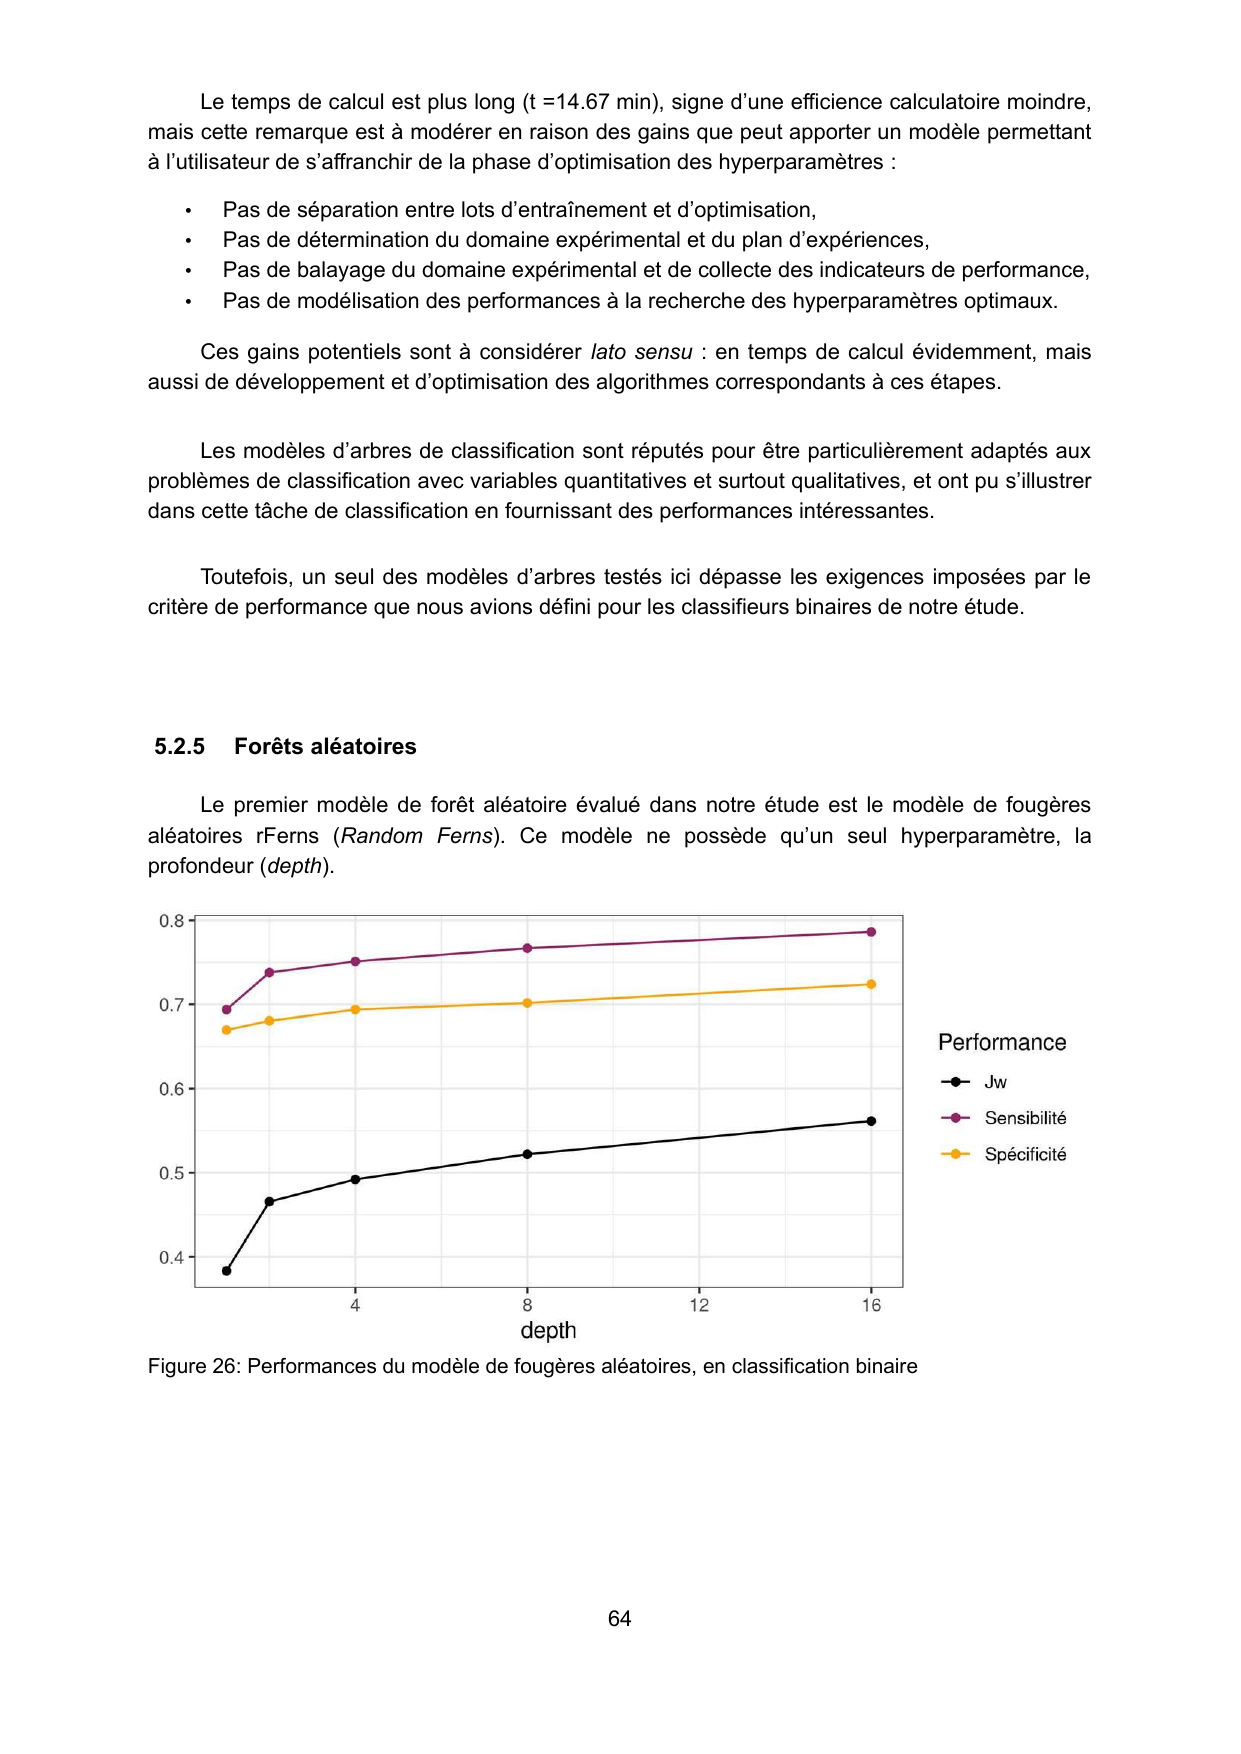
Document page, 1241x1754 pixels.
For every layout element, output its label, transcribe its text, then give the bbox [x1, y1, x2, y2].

text Les modèles d’arbres de classification sont réputés pour être particulièrement adaptés aux problèmes de classification avec variables quantitatives et surtout qualitatives, et ont pu s’illustrer dans cette tâche de classification en fournissant des performances intéressantes. [148, 437, 1093, 523]
list Pas de séparation entre lots d’entraînement et d’optimisation, [185, 197, 1093, 222]
text Ces gains potentiels sont à considérer lato sensu : en temps de calcul évidemment, mais aussi de développement et d’optimisation des algorithmes correspondants à ces étapes. [148, 338, 1093, 394]
text Le premier modèle de forêt aléatoire évalué dans notre étude est le modèle de fougères aléatoires rFerns (Random Ferns). Ce modèle ne possède qu’un seul hyperparamètre, la profondeur (depth). [148, 792, 1093, 878]
text Figure 26: Performances du modèle de fougères aléatoires, en classification binaire [148, 1354, 1093, 1378]
picture [147, 903, 1093, 1354]
list Pas de détermination du domaine expérimental et du plan d’expériences, [185, 227, 1093, 252]
list Pas de modélisation des performances à la recherche des hyperparamètres optimaux. [185, 288, 1093, 313]
list Pas de balayage du domaine expérimental et de collecte des indicateurs de performance, [185, 257, 1093, 283]
text Toutefois, un seul des modèles d’arbres testés ici dépasse les exigences imposées par le critère de performance que nous avions défini pour les classifieurs binaires de notre étude. [148, 564, 1093, 619]
text Le temps de calcul est plus long (t =14.67 min), signe d’une efficience calculatoire moindre, mais cette remarque est à modérer en raison des gains que peut apporter un modèle permettant à l’utilisateur de s’affranchir de la phase d’optimisation des hyperparamètres : [148, 88, 1093, 174]
subtitle Forêts aléatoires [148, 733, 1093, 759]
